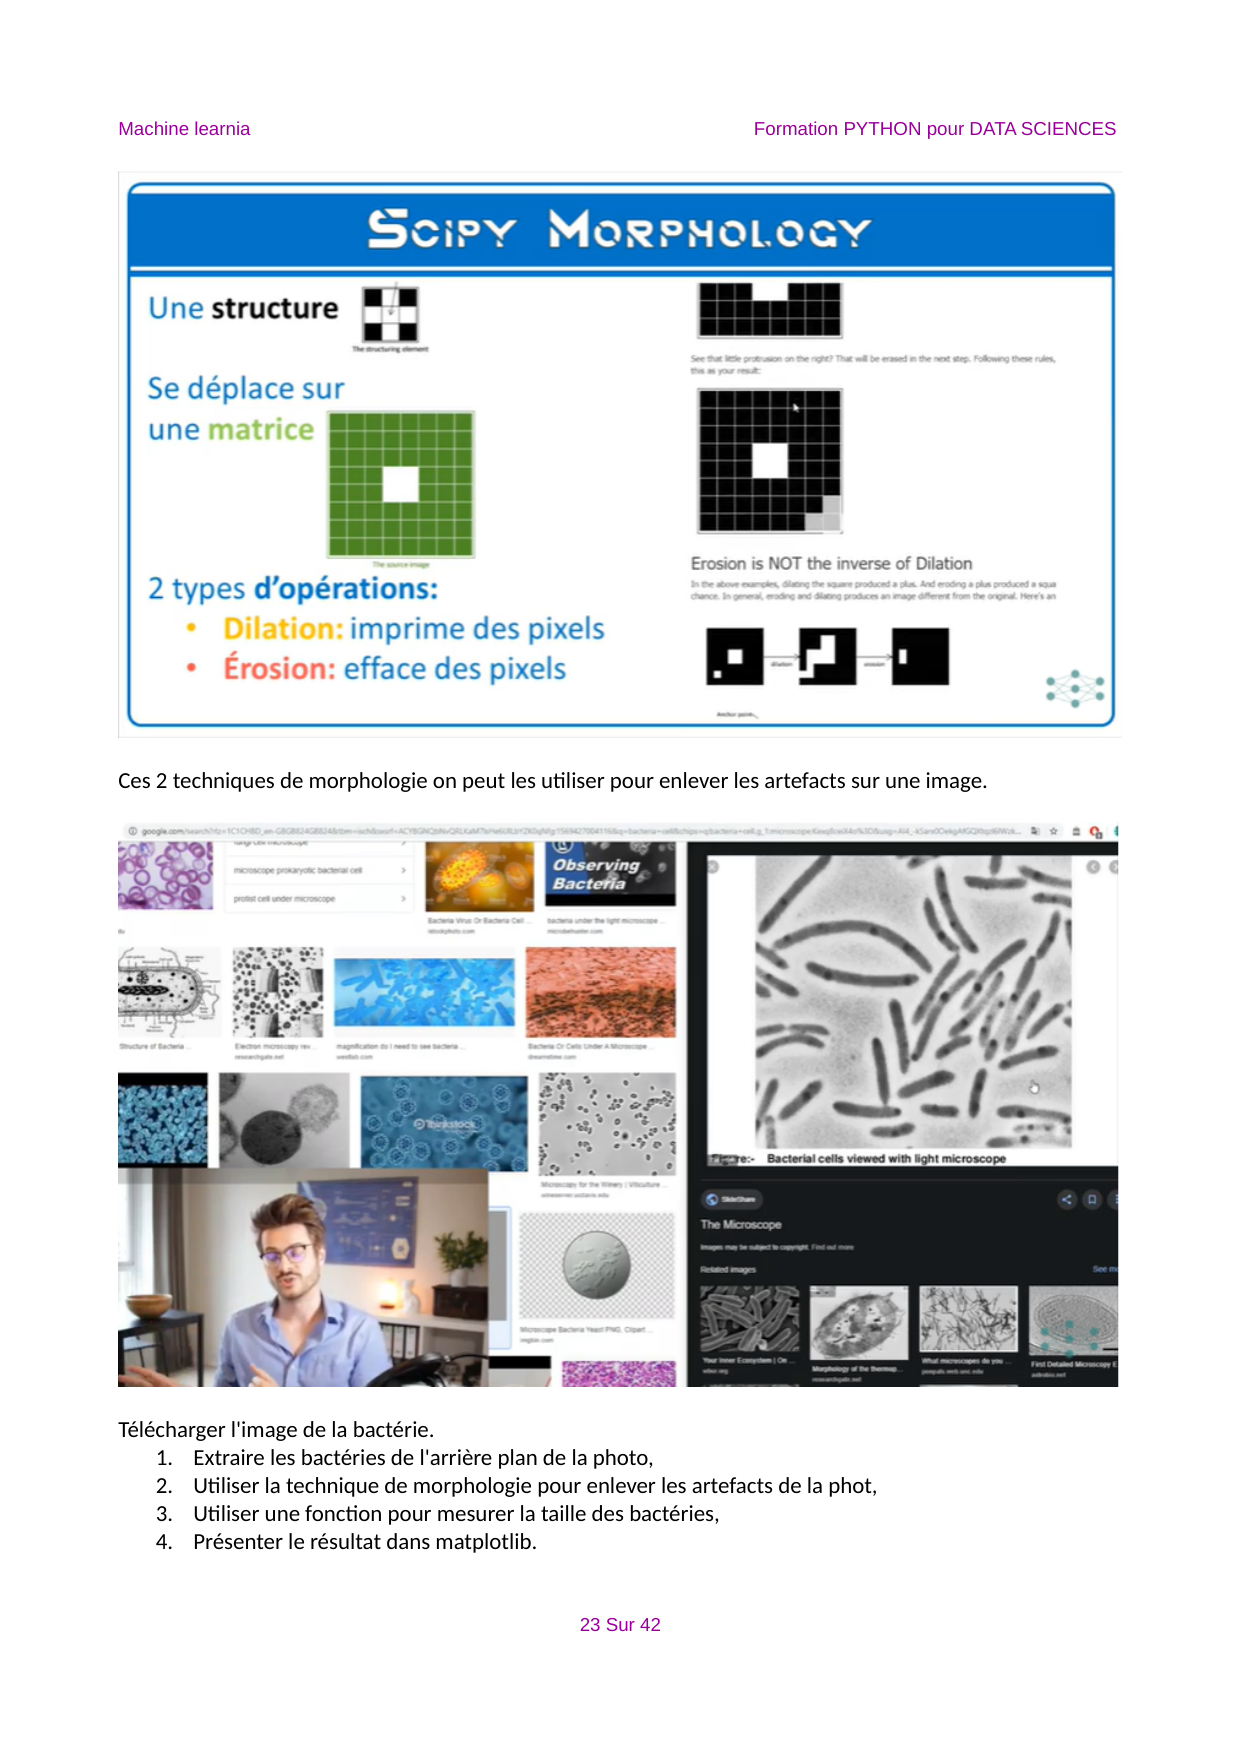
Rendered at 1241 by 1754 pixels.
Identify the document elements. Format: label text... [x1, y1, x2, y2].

text Télécharger l'image de la bactérie. [118, 1415, 1122, 1443]
text Ces 2 techniques de morphologie on peut les utiliser pour enlever les artefacts sur une image. [118, 766, 1122, 794]
list Utiliser une fonction pour mesurer la taille des bactéries, [156, 1499, 1122, 1527]
list Utiliser la technique de morphologie pour enlever les artefacts de la phot, [156, 1471, 1122, 1499]
list Extraire les bactéries de l'arrière plan de la photo, [156, 1443, 1122, 1471]
list Présenter le résultat dans matplotlib. [156, 1527, 1122, 1555]
picture [118, 169, 1122, 738]
picture [118, 822, 1122, 1387]
